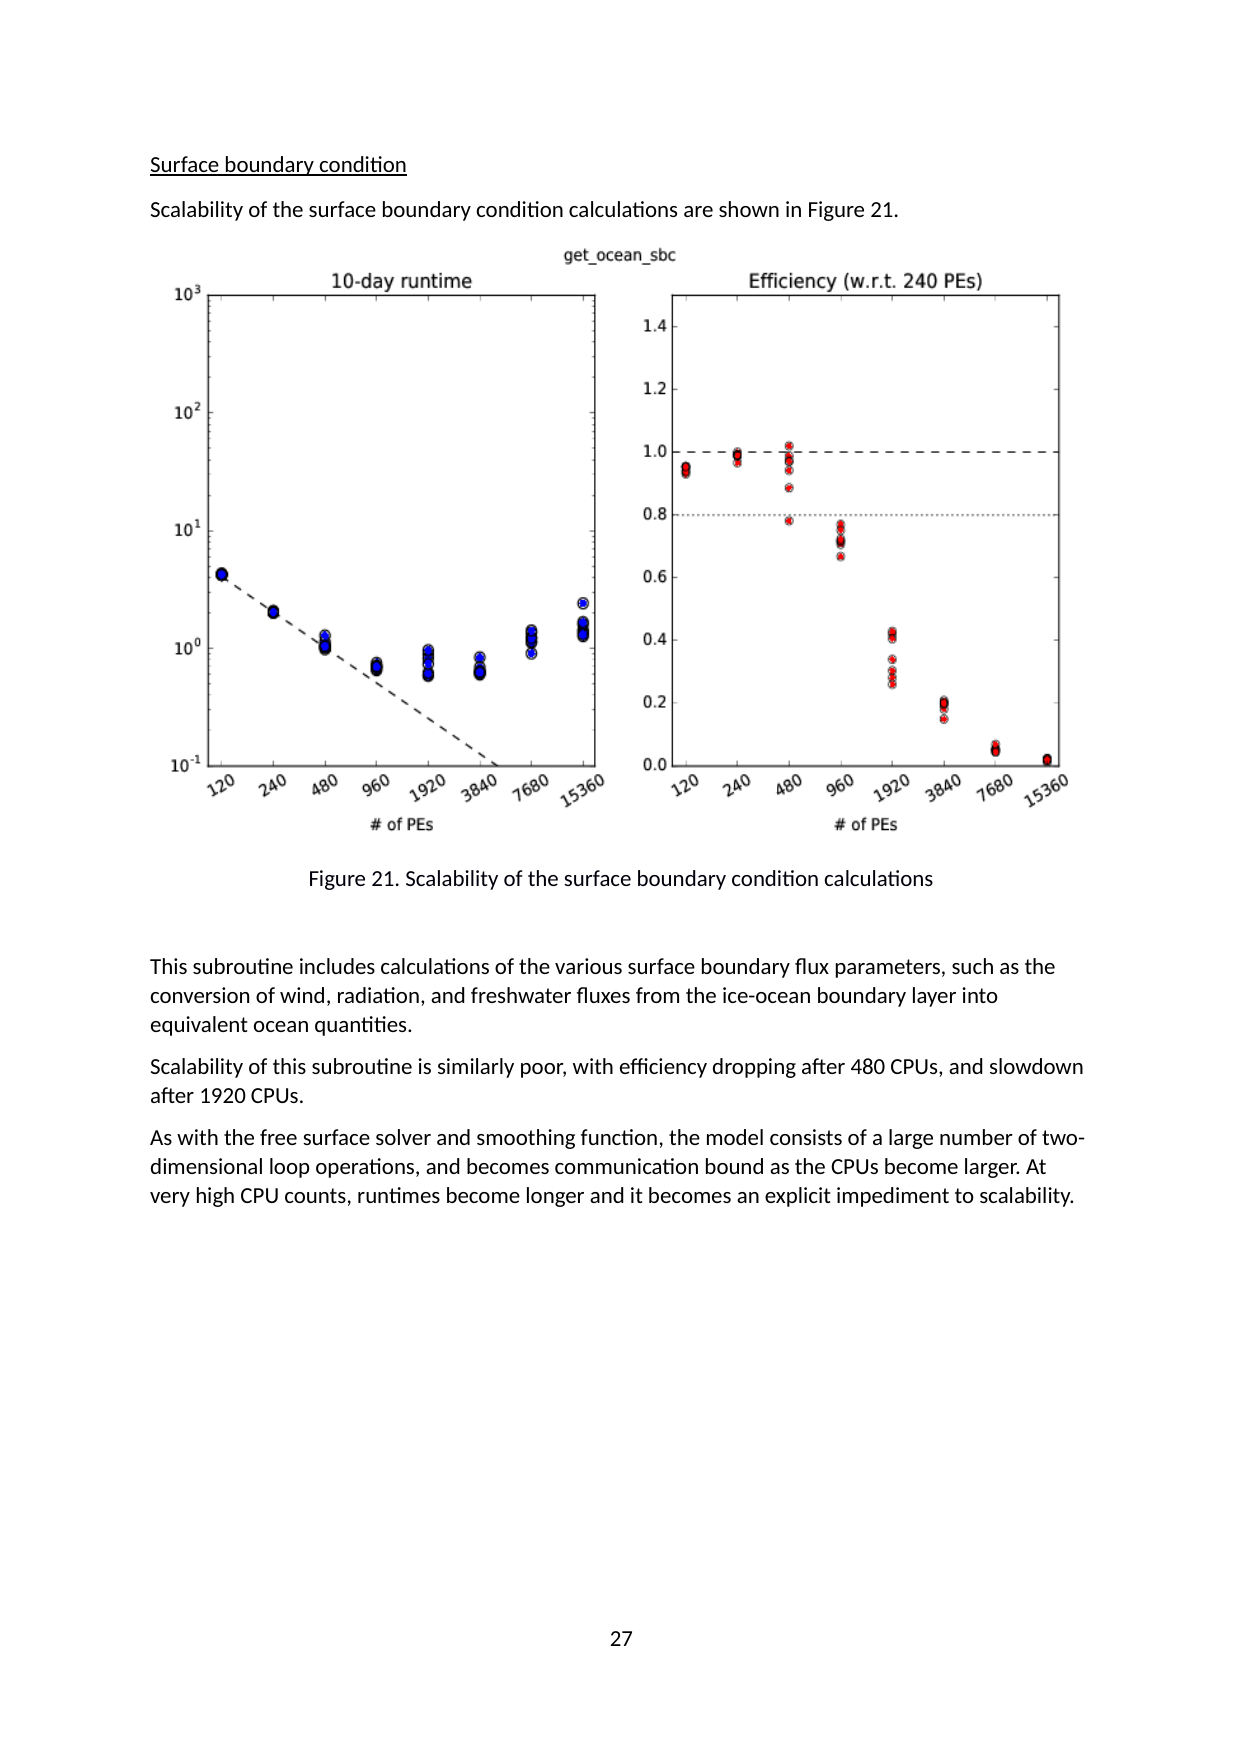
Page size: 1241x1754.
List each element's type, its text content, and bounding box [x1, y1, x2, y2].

text Figure 21. Scalability of the surface boundary condition calculations [150, 864, 1092, 892]
text As with the free surface solver and smoothing function, the model consists of a large number of two-dimensional loop operations, and becomes communication bound as the CPUs become larger. At very high CPU counts, runtimes become longer and it becomes an explicit impediment to scalability. [150, 1122, 1092, 1209]
text Surface boundary condition [150, 150, 1092, 178]
text Scalability of this subroutine is similarly poor, with efficiency dropping after 480 CPUs, and slowdown after 1920 CPUs. [150, 1051, 1092, 1109]
text Scalability of the surface boundary condition calculations are shown in Figure 21. [150, 195, 1092, 223]
text This subroutine includes calculations of the various surface boundary flux parameters, such as the conversion of wind, radiation, and freshwater fluxes from the ice-ocean boundary layer into equivalent ocean quantities. [150, 951, 1092, 1038]
picture [161, 239, 1081, 844]
